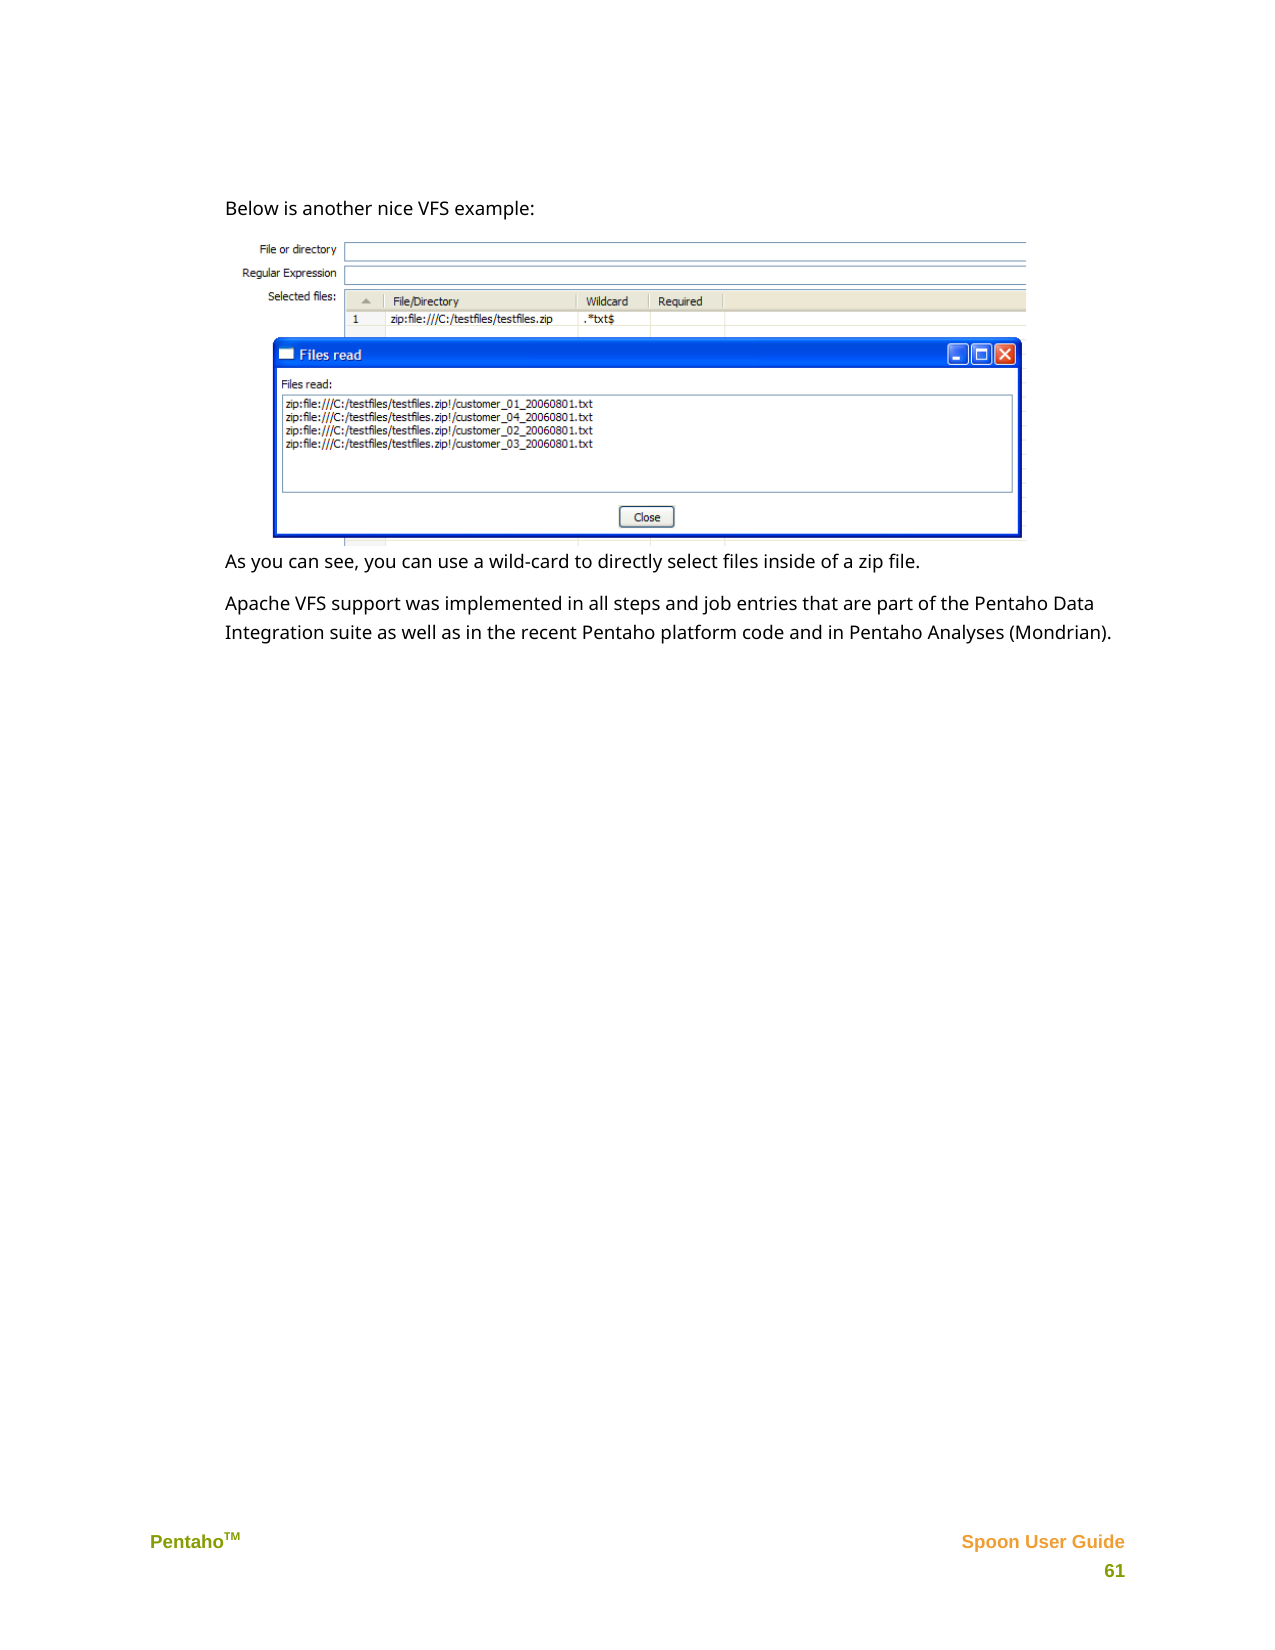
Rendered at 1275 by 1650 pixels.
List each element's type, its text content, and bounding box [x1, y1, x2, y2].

text Below is another nice VFS example: [225, 192, 1125, 221]
picture [225, 239, 1027, 546]
text As you can see, you can use a wild-card to directly select files inside of a zip file. [225, 233, 1125, 574]
text Apache VFS support was implemented in all steps and job entries that are part of the Pentaho Data Integration suite as well as in the recent Pentaho platform code and in Pentaho Analyses (Mondrian). [225, 587, 1125, 645]
